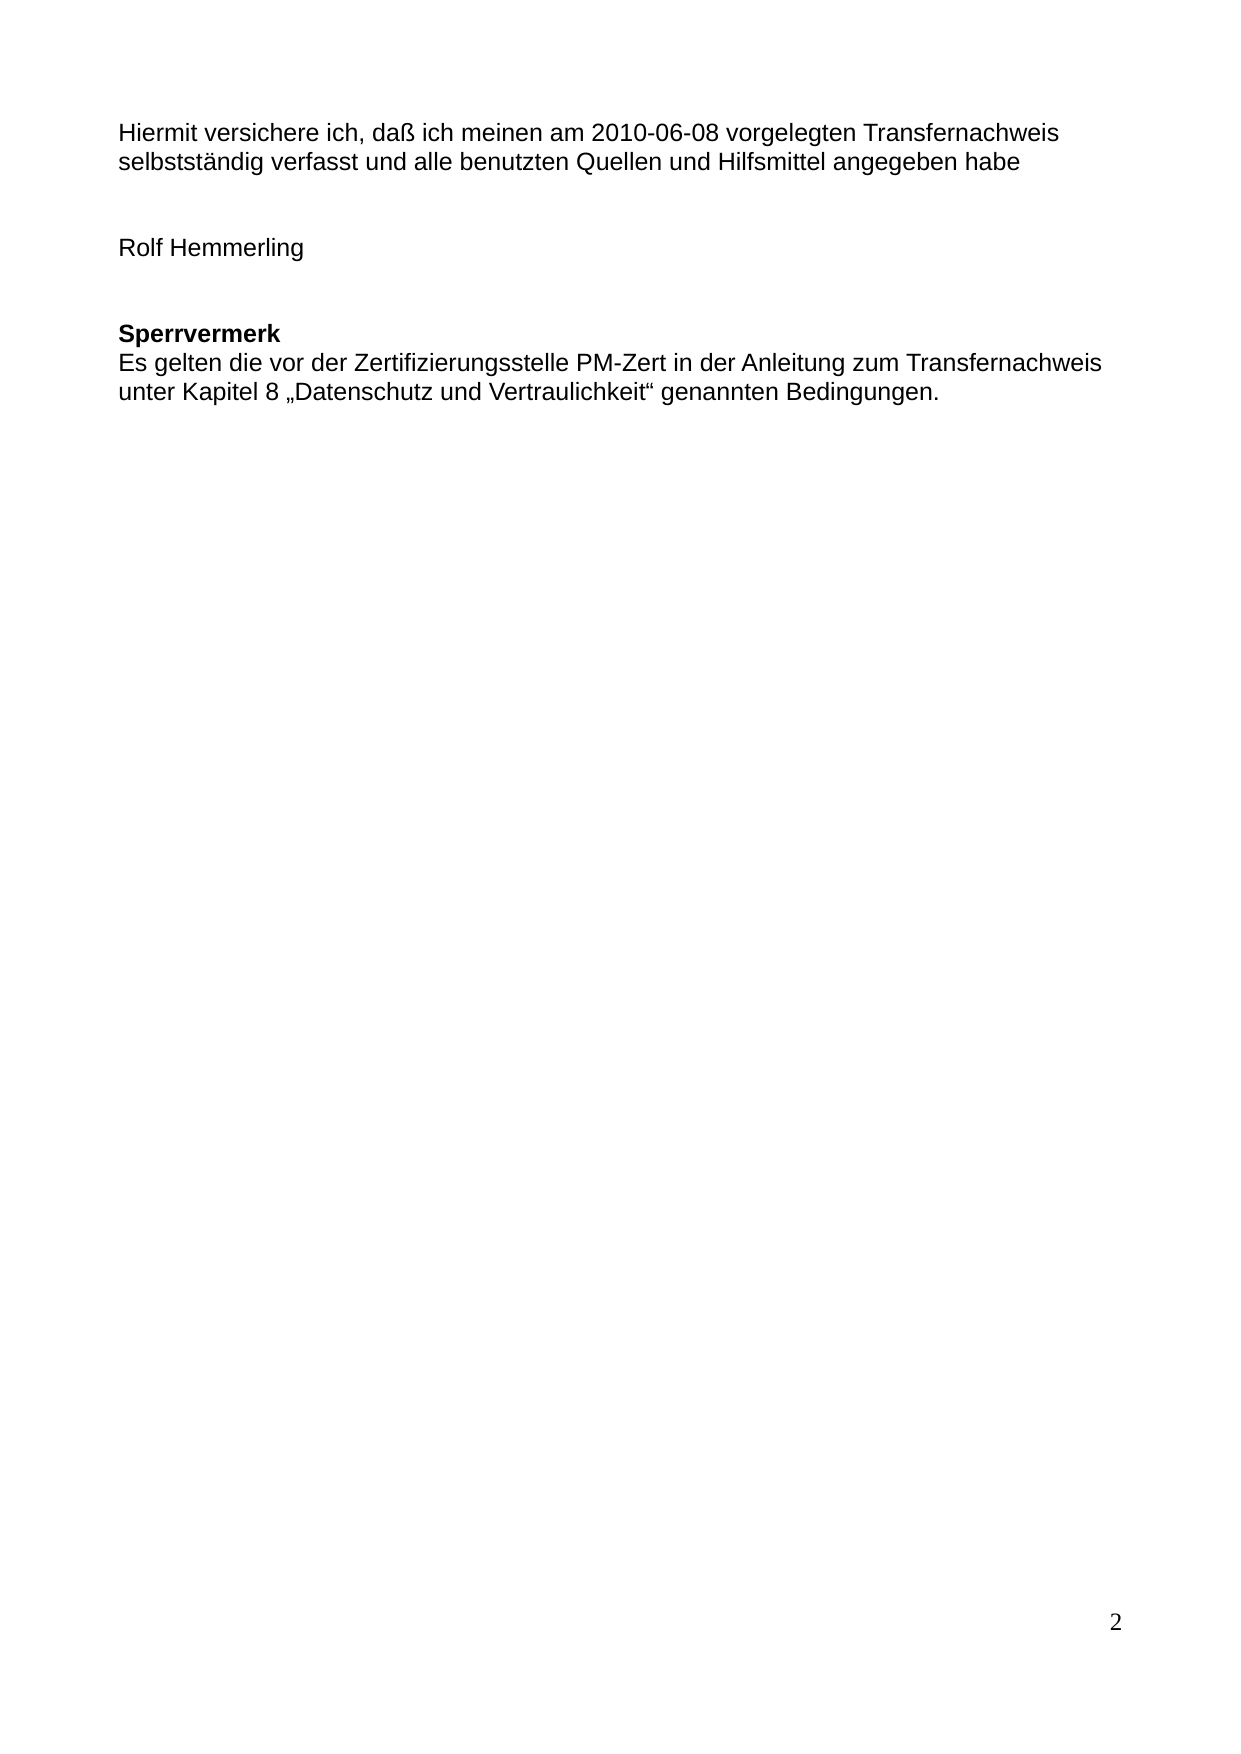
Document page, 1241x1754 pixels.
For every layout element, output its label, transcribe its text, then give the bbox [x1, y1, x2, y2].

text Hiermit versichere ich, daß ich meinen am 2010-06-08 vorgelegten Transfernachweis [118, 118, 1122, 147]
text selbstständig verfasst und alle benutzten Quellen und Hilfsmittel angegeben habe [118, 147, 1122, 176]
text unter Kapitel 8 „Datenschutz und Vertraulichkeit“ genannten Bedingungen. [118, 377, 1122, 406]
text Es gelten die vor der Zertifizierungsstelle PM-Zert in der Anleitung zum Transfernachweis [118, 348, 1122, 377]
text Rolf Hemmerling [118, 233, 1122, 262]
text Sperrvermerk [118, 319, 1122, 348]
